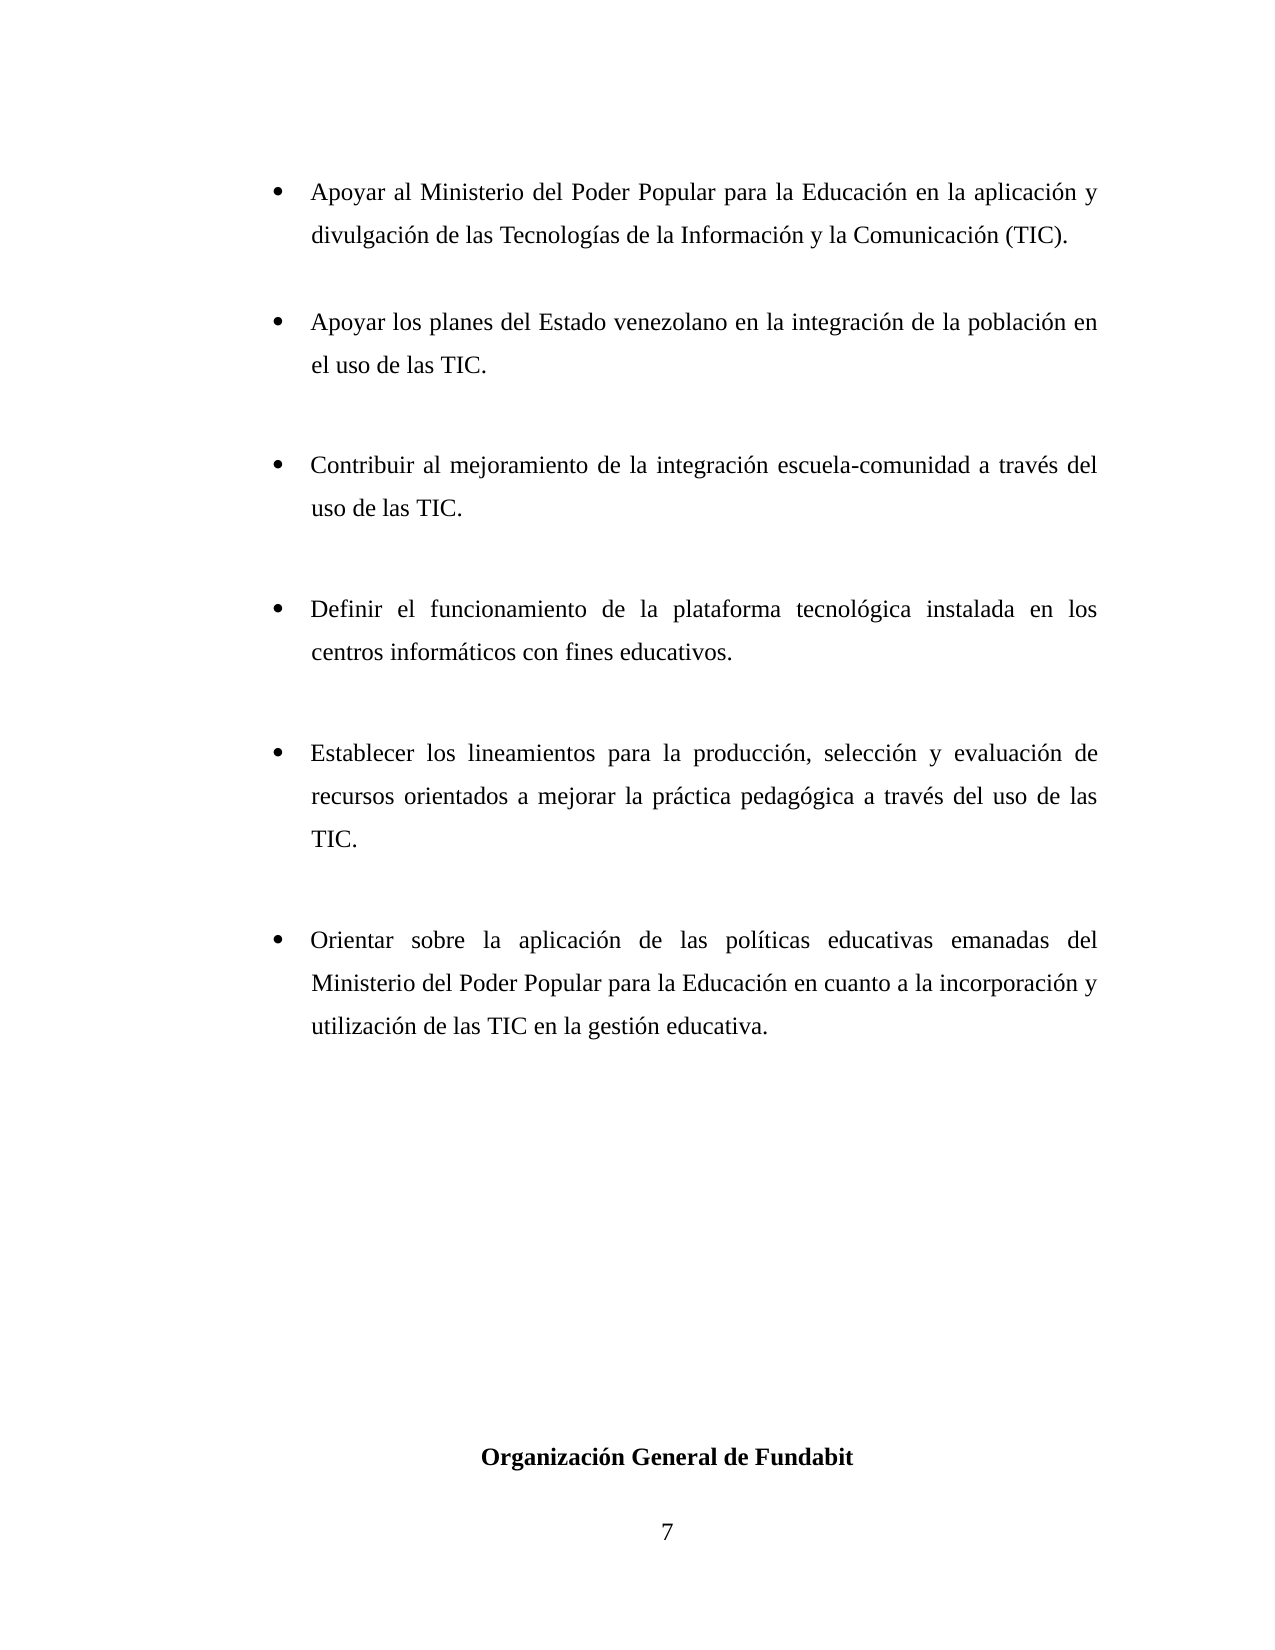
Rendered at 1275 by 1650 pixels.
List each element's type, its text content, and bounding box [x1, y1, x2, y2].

list Orientar sobre la aplicación de las políticas educativas emanadas del Ministerio del Poder Popular para la Educación en cuanto a la incorporación y utilización de las TIC en la gestión educativa. [274, 925, 1098, 1040]
list Apoyar los planes del Estado venezolano en la integración de la población en el uso de las TIC. [274, 307, 1098, 378]
list Establecer los lineamientos para la producción, selección y evaluación de recursos orientados a mejorar la práctica pedagógica a través del uso de las TIC. [274, 738, 1098, 853]
list Definir el funcionamiento de la plataforma tecnológica instalada en los centros informáticos con fines educativos. [274, 594, 1098, 666]
text Organización General de Fundabit [236, 1442, 1098, 1471]
list Contribuir al mejoramiento de la integración escuela-comunidad a través del uso de las TIC. [274, 450, 1098, 522]
list Apoyar al Ministerio del Poder Popular para la Educación en la aplicación y divulgación de las Tecnologías de la Información y la Comunicación (TIC). [274, 177, 1098, 249]
